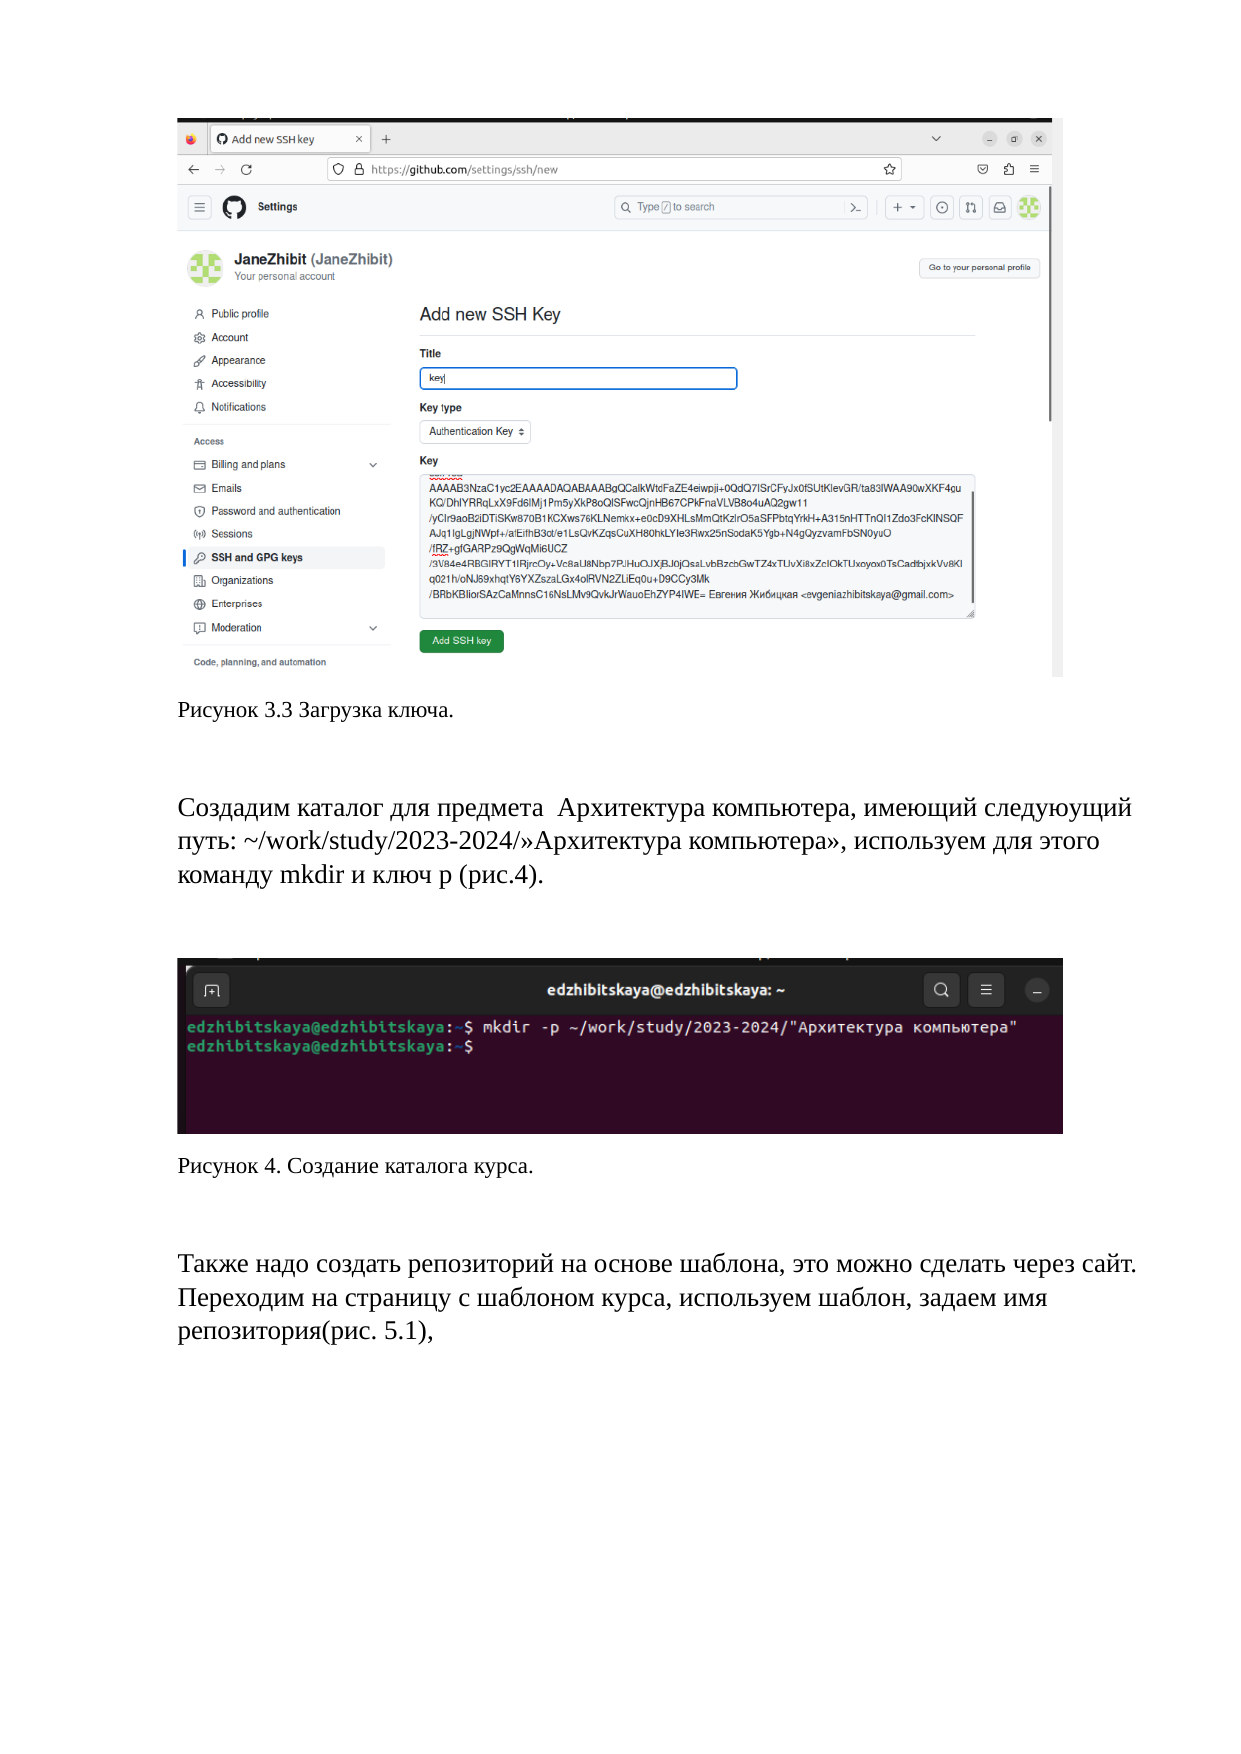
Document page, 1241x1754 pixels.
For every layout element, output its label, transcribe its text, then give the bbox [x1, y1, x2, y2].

picture [177, 118, 1063, 677]
picture [177, 958, 767, 1024]
text Создадим каталог для предмета Архитектура компьютера, имеющий следуюущий путь: ~/work/study/2023-2024/»Архитектура компьютера», используем для этого команду mkdir и ключ p (рис.4). [177, 791, 1152, 889]
text Также надо создать репозиторий на основе шаблона, это можно сделать через сайт. Переходим на страницу с шаблоном курса, используем шаблон, задаем имя репозитория(рис. 5.1), [177, 1247, 1152, 1346]
text Рисунок 3.3 Загрузка ключа. [177, 696, 1152, 722]
text Рисунок 4. Создание каталога курса. [177, 1152, 1152, 1178]
